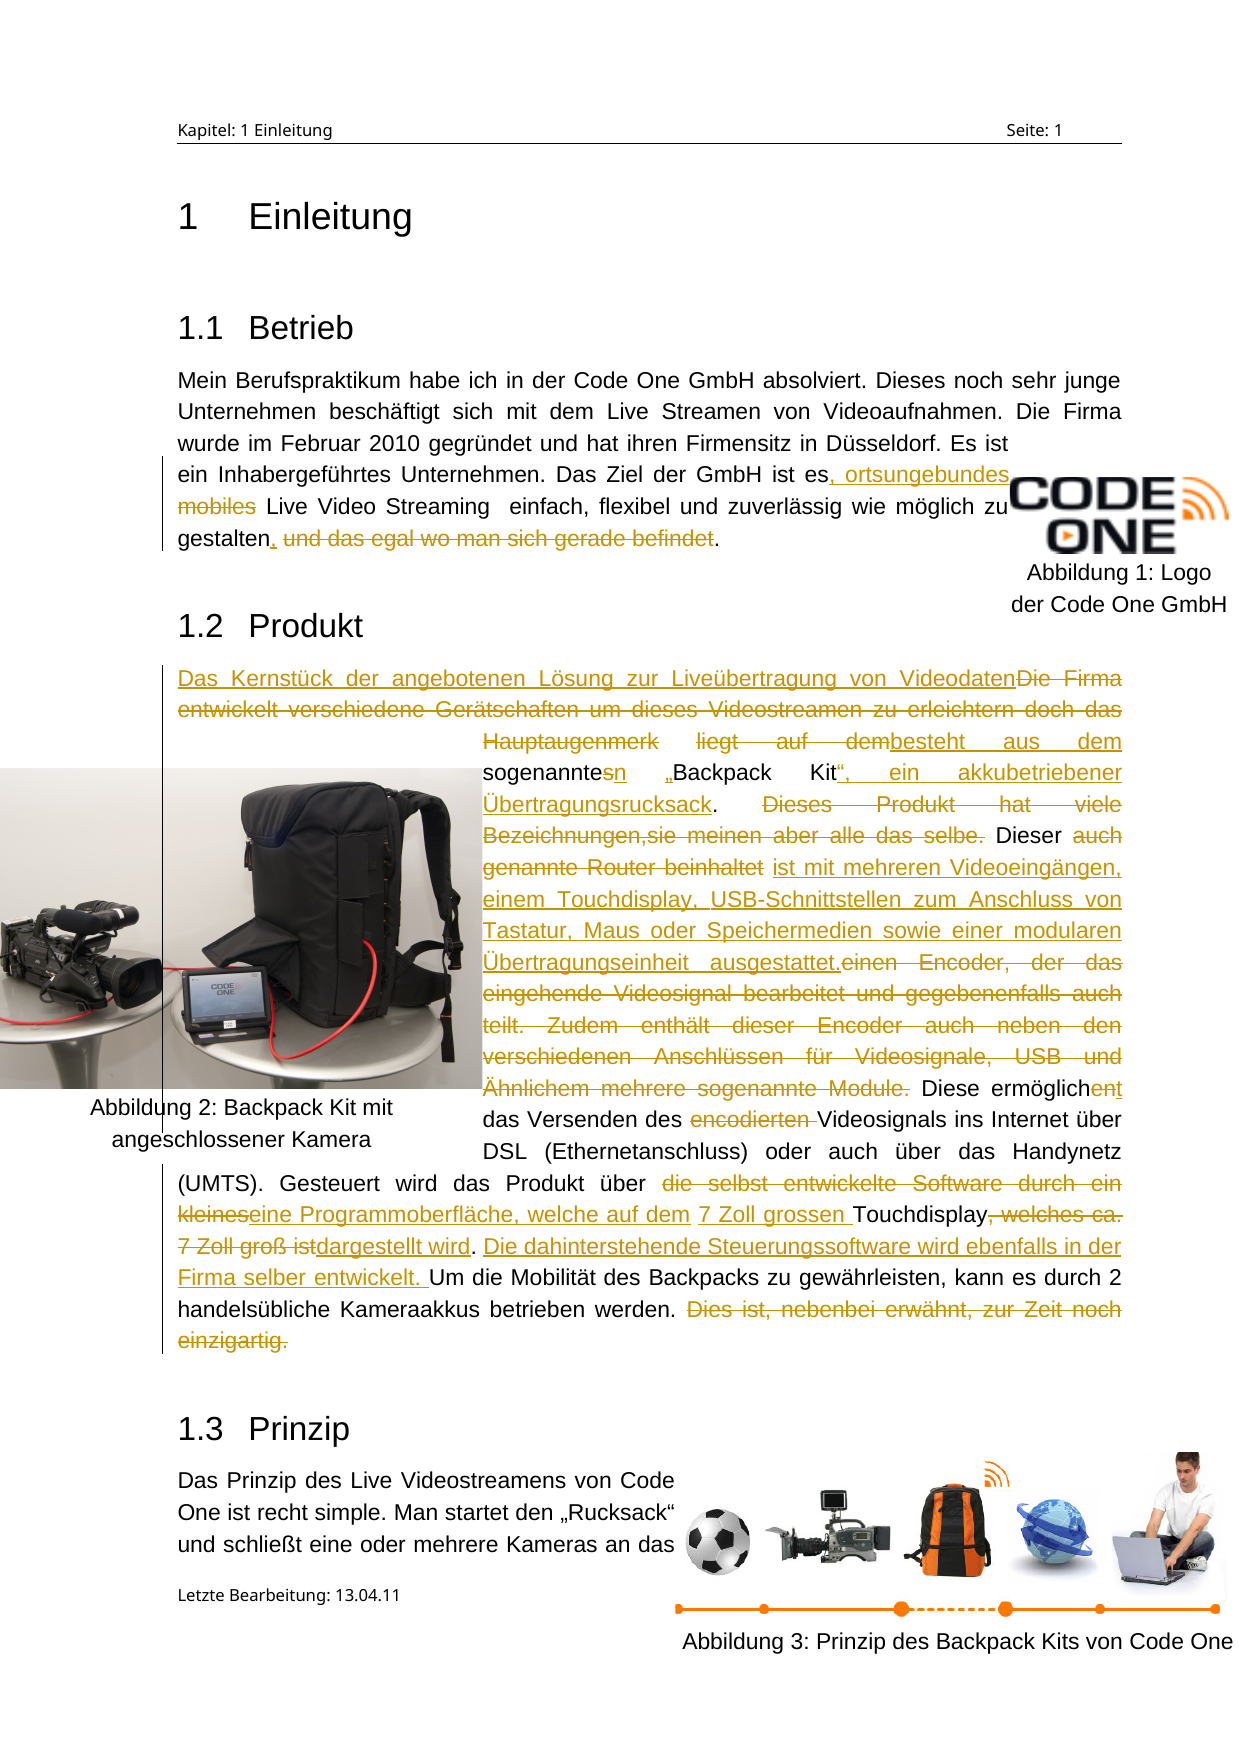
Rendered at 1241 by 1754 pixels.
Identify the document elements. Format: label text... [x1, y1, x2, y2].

text Das Kernstück der angebotenen Lösung zur Liveübertragung von Videodaten besteht aus dem sogenannten „Backpack Kit“, ein akkubetriebener Übertragungsrucksack. Dieser ist mit mehreren Videoeingängen, einem Touchdisplay, USB-Schnittstellen zum Anschluss von Tastatur, Maus oder Speichermedien sowie einer modularen Übertragungseinheit ausgestattet. Diese ermöglicht das Versenden des Videosignals ins Internet über DSL (Ethernetanschluss) oder auch über das Handynetz (UMTS). Gesteuert wird das Produkt über eine Programmoberfläche, welche auf dem 7 Zoll grossen Touchdisplaydargestellt wird. Die dahinterstehende Steuerungssoftware wird ebenfalls in der Firma selber entwickelt. Um die Mobilität des Backpacks zu gewährleisten, kann es durch 2 handelsübliche Kameraakkus betrieben werden. [483, 996, 1122, 1026]
picture [1009, 477, 1229, 554]
subtitle [675, 1654, 1240, 1667]
subtitle Betrieb [177, 308, 1122, 347]
text Abbildung 1: Logo der Code One GmbH [1009, 554, 1228, 617]
text Das Kernstück der angebotenen Lösung zur Liveübertragung von Videodaten besteht aus dem sogenannten „Backpack Kit“, ein akkubetriebener Übertragungsrucksack. Dieser ist mit mehreren Videoeingängen, einem Touchdisplay, USB-Schnittstellen zum Anschluss von Tastatur, Maus oder Speichermedien sowie einer modularen Übertragungseinheit ausgestattet. Diese ermöglicht das Versenden des Videosignals ins Internet über DSL (Ethernetanschluss) oder auch über das Handynetz (UMTS). Gesteuert wird das Produkt über eine Programmoberfläche, welche auf dem 7 Zoll grossen Touchdisplaydargestellt wird. Die dahinterstehende Steuerungssoftware wird ebenfalls in der Firma selber entwickelt. Um die Mobilität des Backpacks zu gewährleisten, kann es durch 2 handelsübliche Kameraakkus betrieben werden. [177, 664, 1122, 710]
text Das Kernstück der angebotenen Lösung zur Liveübertragung von Videodaten besteht aus dem sogenannten „Backpack Kit“, ein akkubetriebener Übertragungsrucksack. Dieser ist mit mehreren Videoeingängen, einem Touchdisplay, USB-Schnittstellen zum Anschluss von Tastatur, Maus oder Speichermedien sowie einer modularen Übertragungseinheit ausgestattet. Diese ermöglicht das Versenden des Videosignals ins Internet über DSL (Ethernetanschluss) oder auch über das Handynetz (UMTS). Gesteuert wird das Produkt über eine Programmoberfläche, welche auf dem 7 Zoll grossen Touchdisplaydargestellt wird. Die dahinterstehende Steuerungssoftware wird ebenfalls in der Firma selber entwickelt. Um die Mobilität des Backpacks zu gewährleisten, kann es durch 2 handelsübliche Kameraakkus betrieben werden. [483, 1027, 1122, 1058]
text Das Prinzip des Live Videostreamens von Code One ist recht simple. Man startet den „Rucksack“ und schließt eine oder mehrere Kameras an das [177, 1467, 675, 1557]
subtitle Prinzip [177, 1403, 1240, 1452]
text Das Kernstück der angebotenen Lösung zur Liveübertragung von Videodaten besteht aus dem sogenannten „Backpack Kit“, ein akkubetriebener Übertragungsrucksack. Dieser ist mit mehreren Videoeingängen, einem Touchdisplay, USB-Schnittstellen zum Anschluss von Tastatur, Maus oder Speichermedien sowie einer modularen Übertragungseinheit ausgestattet. Diese ermöglicht das Versenden des Videosignals ins Internet über DSL (Ethernetanschluss) oder auch über das Handynetz (UMTS). Gesteuert wird das Produkt über eine Programmoberfläche, welche auf dem 7 Zoll grossen Touchdisplaydargestellt wird. Die dahinterstehende Steuerungssoftware wird ebenfalls in der Firma selber entwickelt. Um die Mobilität des Backpacks zu gewährleisten, kann es durch 2 handelsübliche Kameraakkus betrieben werden. [483, 941, 1122, 994]
text Abbildung 3: Prinzip des Backpack Kits von Code One [675, 1623, 1240, 1654]
text Mein Berufspraktikum habe ich in der Code One GmbH absolviert. Dieses noch sehr junge Unternehmen beschäftigt sich mit dem Live Streamen von Videoaufnahmen. Die Firma wurde im Februar 2010 gegründet und hat ihren Firmensitz in Düsseldorf. Es ist ein Inhabergeführtes Unternehmen. Das Ziel der GmbH ist es, ortsungebundes Live Video Streaming einfach, flexibel und zuverlässig wie möglich zu gestalten, . [177, 367, 1228, 551]
subtitle Einleitung [177, 194, 1122, 237]
picture [163, 768, 483, 1089]
text Abbildung 2: Backpack Kit mit angeschlossener Kamera [0, 1089, 482, 1152]
subtitle Produkt [177, 606, 1122, 644]
text Das Kernstück der angebotenen Lösung zur Liveübertragung von Videodaten besteht aus dem sogenannten „Backpack Kit“, ein akkubetriebener Übertragungsrucksack. Dieser ist mit mehreren Videoeingängen, einem Touchdisplay, USB-Schnittstellen zum Anschluss von Tastatur, Maus oder Speichermedien sowie einer modularen Übertragungseinheit ausgestattet. Diese ermöglicht das Versenden des Videosignals ins Internet über DSL (Ethernetanschluss) oder auch über das Handynetz (UMTS). Gesteuert wird das Produkt über eine Programmoberfläche, welche auf dem 7 Zoll grossen Touchdisplaydargestellt wird. Die dahinterstehende Steuerungssoftware wird ebenfalls in der Firma selber entwickelt. Um die Mobilität des Backpacks zu gewährleisten, kann es durch 2 handelsübliche Kameraakkus betrieben werden. [177, 1059, 1122, 1354]
picture [675, 1452, 1240, 1623]
text Das Kernstück der angebotenen Lösung zur Liveübertragung von Videodaten besteht aus dem sogenannten „Backpack Kit“, ein akkubetriebener Übertragungsrucksack. Dieser ist mit mehreren Videoeingängen, einem Touchdisplay, USB-Schnittstellen zum Anschluss von Tastatur, Maus oder Speichermedien sowie einer modularen Übertragungseinheit ausgestattet. Diese ermöglicht das Versenden des Videosignals ins Internet über DSL (Ethernetanschluss) oder auch über das Handynetz (UMTS). Gesteuert wird das Produkt über eine Programmoberfläche, welche auf dem 7 Zoll grossen Touchdisplaydargestellt wird. Die dahinterstehende Steuerungssoftware wird ebenfalls in der Firma selber entwickelt. Um die Mobilität des Backpacks zu gewährleisten, kann es durch 2 handelsübliche Kameraakkus betrieben werden. [483, 909, 1122, 940]
picture [0, 768, 162, 1089]
text Das Kernstück der angebotenen Lösung zur Liveübertragung von Videodaten besteht aus dem sogenannten „Backpack Kit“, ein akkubetriebener Übertragungsrucksack. Dieser ist mit mehreren Videoeingängen, einem Touchdisplay, USB-Schnittstellen zum Anschluss von Tastatur, Maus oder Speichermedien sowie einer modularen Übertragungseinheit ausgestattet. Diese ermöglicht das Versenden des Videosignals ins Internet über DSL (Ethernetanschluss) oder auch über das Handynetz (UMTS). Gesteuert wird das Produkt über eine Programmoberfläche, welche auf dem 7 Zoll grossen Touchdisplaydargestellt wird. Die dahinterstehende Steuerungssoftware wird ebenfalls in der Firma selber entwickelt. Um die Mobilität des Backpacks zu gewährleisten, kann es durch 2 handelsübliche Kameraakkus betrieben werden. [163, 711, 1122, 908]
